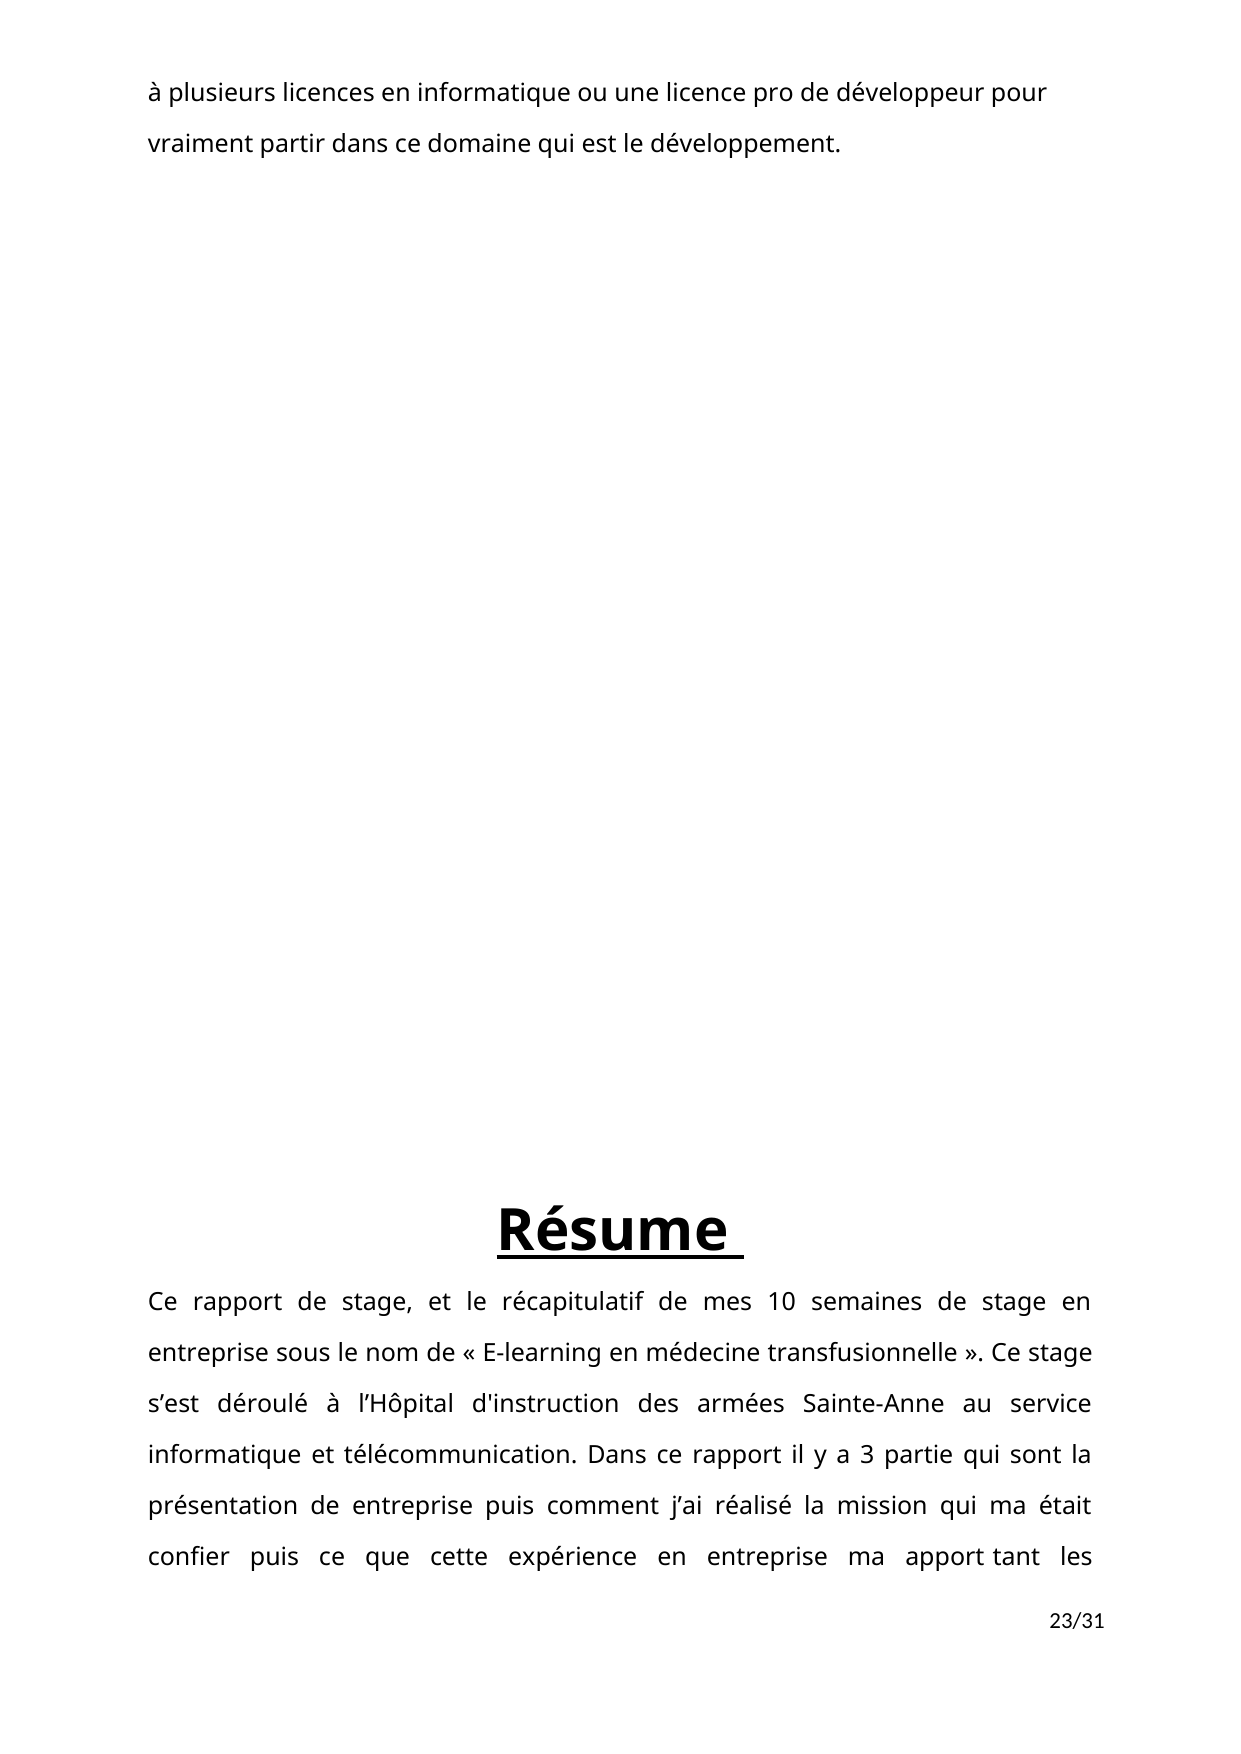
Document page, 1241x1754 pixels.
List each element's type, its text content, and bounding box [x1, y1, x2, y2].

text Ce rapport de stage, et le récapitulatif de mes 10 semaines de stage en entreprise sous le nom de « E-learning en médecine transfusionnelle ». Ce stage s’est déroulé à l’Hôpital d'instruction des armées Sainte-Anne au service informatique et télécommunication. Dans ce rapport il y a 3 partie qui sont la présentation de entreprise puis comment j’ai réalisé la mission qui ma était confier puis ce que cette expérience en entreprise ma apport tant les [148, 1284, 1093, 1573]
text Résume [148, 1188, 1093, 1267]
text à plusieurs licences en informatique ou une licence pro de développeur pour vraiment partir dans ce domaine qui est le développement. [148, 75, 1093, 160]
